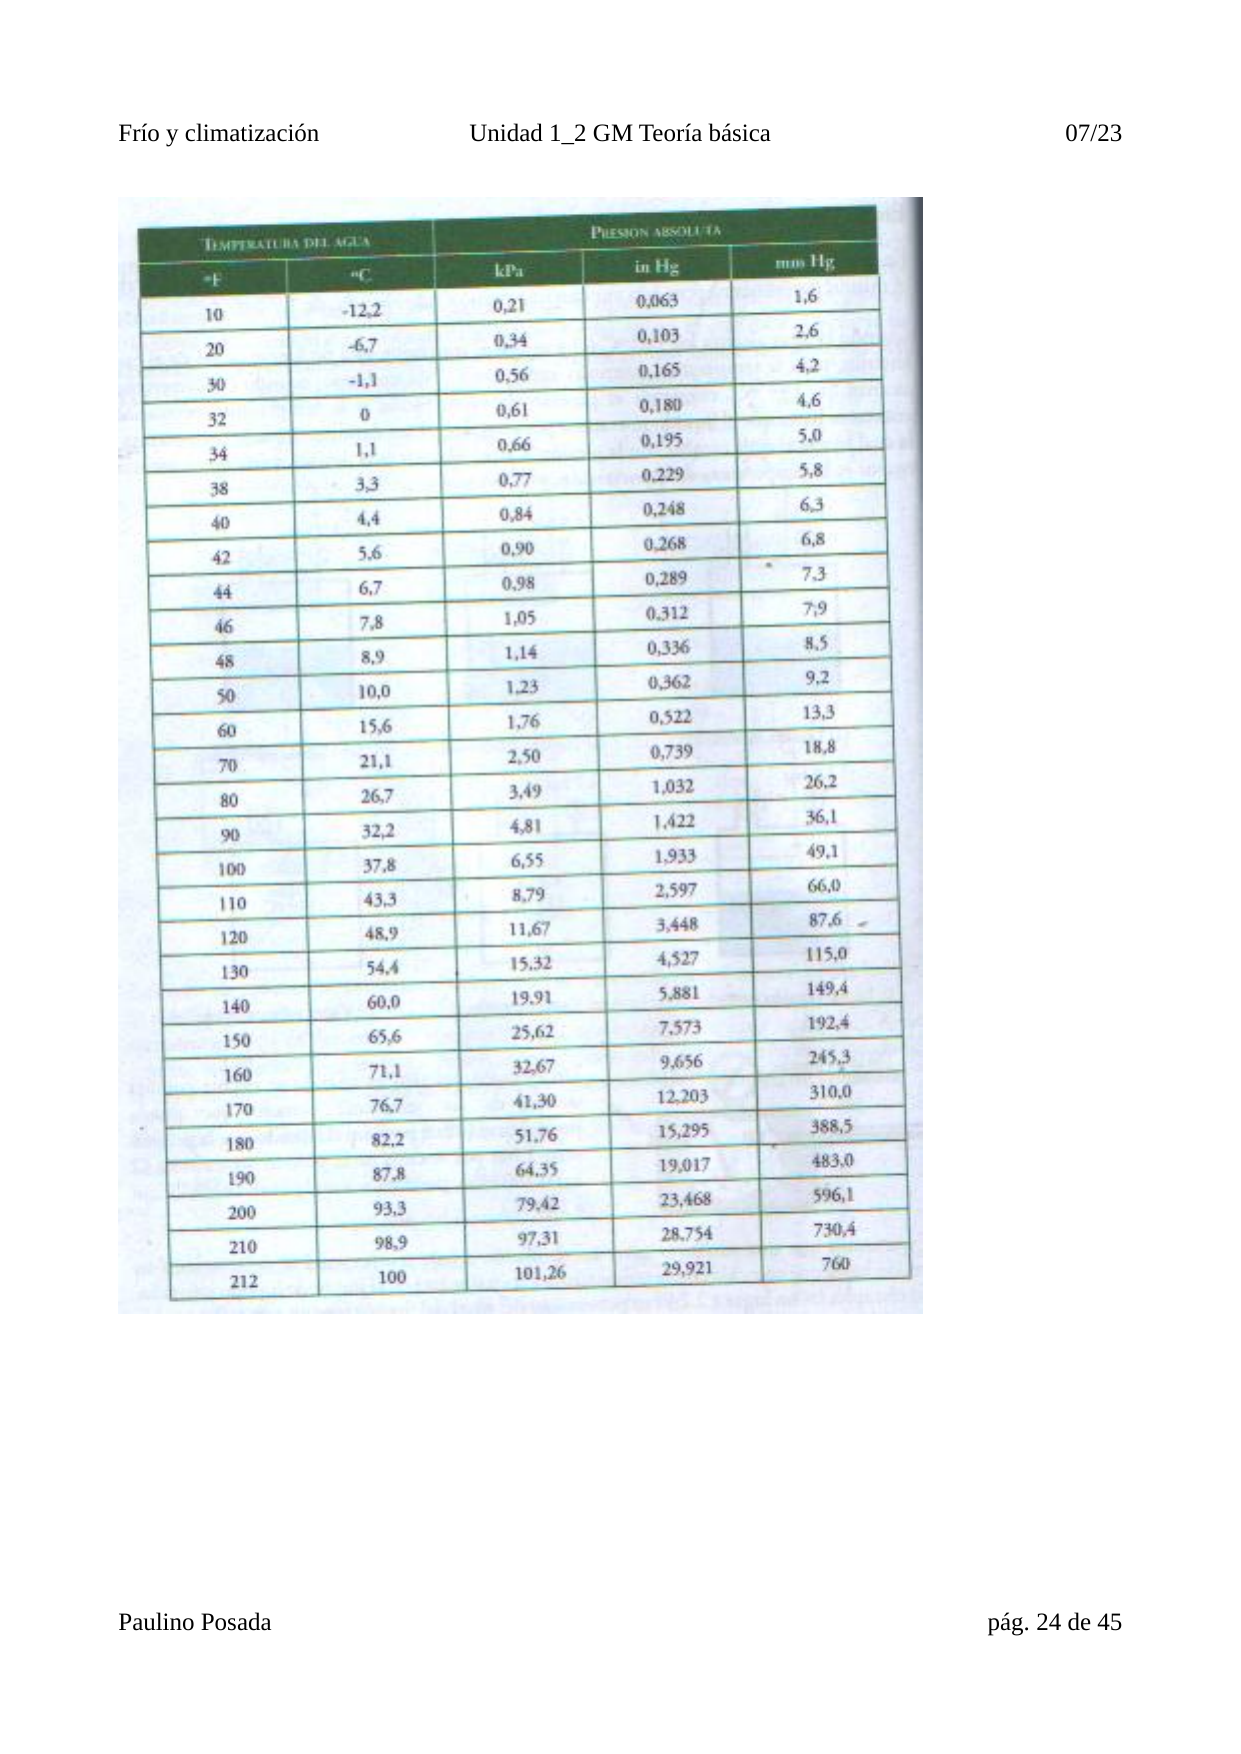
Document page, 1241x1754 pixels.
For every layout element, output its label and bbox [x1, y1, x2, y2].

picture [118, 197, 923, 1314]
